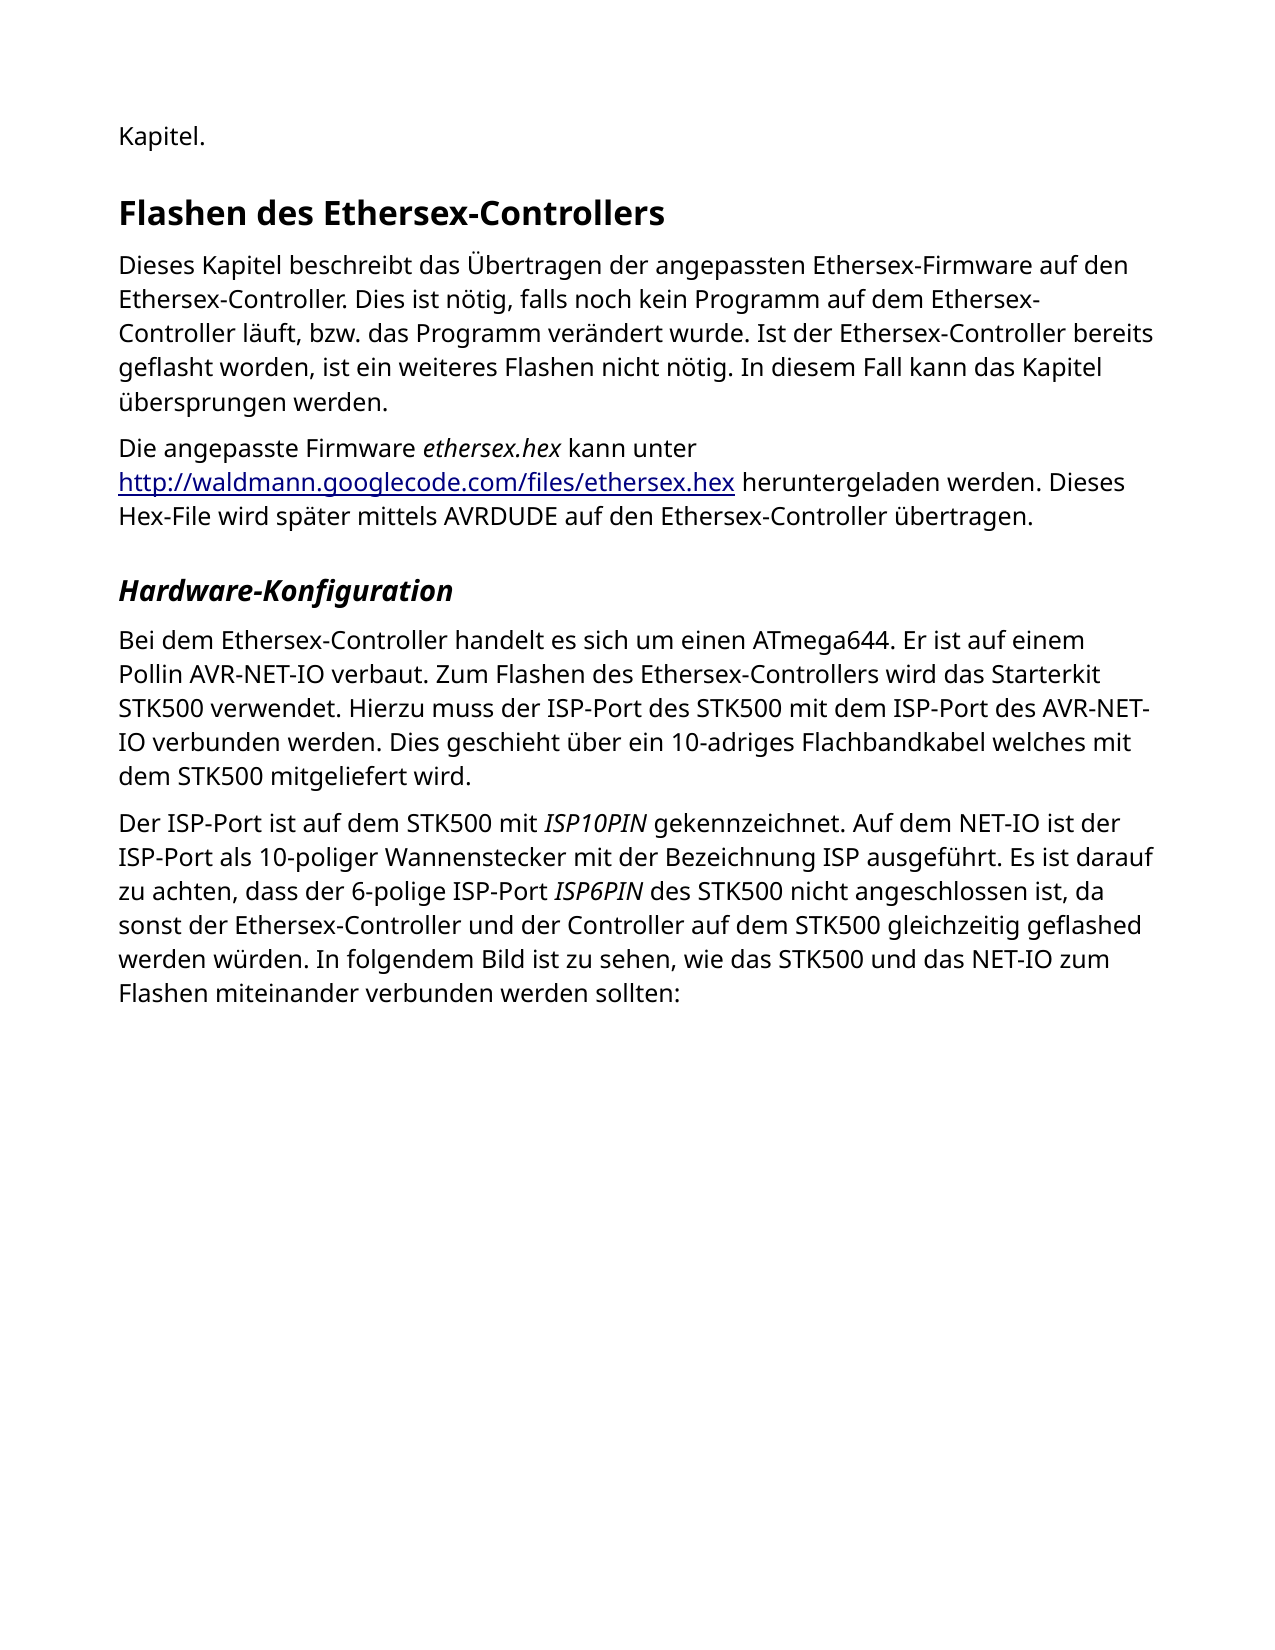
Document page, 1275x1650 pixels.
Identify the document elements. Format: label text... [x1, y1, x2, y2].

subtitle Hardware-Konfiguration [118, 570, 1157, 610]
subtitle Flashen des Ethersex-Controllers [118, 190, 1157, 235]
text Dieses Kapitel beschreibt das Übertragen der angepassten Ethersex-Firmware auf den Ethersex-Controller. Dies ist nötig, falls noch kein Programm auf dem Ethersex-Controller läuft, bzw. das Programm verändert wurde. Ist der Ethersex-Controller bereits geflasht worden, ist ein weiteres Flashen nicht nötig. In diesem Fall kann das Kapitel übersprungen werden. [118, 248, 1157, 418]
text Bei dem Ethersex-Controller handelt es sich um einen ATmega644. Er ist auf einem Pollin AVR-NET-IO verbaut. Zum Flashen des Ethersex-Controllers wird das Starterkit STK500 verwendet. Hierzu muss der ISP-Port des STK500 mit dem ISP-Port des AVR-NET-IO verbunden werden. Dies geschieht über ein 10-adriges Flachbandkabel welches mit dem STK500 mitgeliefert wird. [118, 623, 1157, 793]
text Der ISP-Port ist auf dem STK500 mit ISP10PIN gekennzeichnet. Auf dem NET-IO ist der ISP-Port als 10-poliger Wannenstecker mit der Bezeichnung ISP ausgeführt. Es ist darauf zu achten, dass der 6-polige ISP-Port ISP6PIN des STK500 nicht angeschlossen ist, da sonst der Ethersex-Controller und der Controller auf dem STK500 gleichzeitig geflashed werden würden. In folgendem Bild ist zu sehen, wie das STK500 und das NET-IO zum Flashen miteinander verbunden werden sollten: [118, 805, 1157, 1010]
text Kapitel. [118, 118, 1157, 152]
text Die angepasste Firmware ethersex.hex kann unter http://waldmann.googlecode.com/files/ethersex.hex heruntergeladen werden. Dieses Hex-File wird später mittels AVRDUDE auf den Ethersex-Controller übertragen. [118, 431, 1157, 533]
